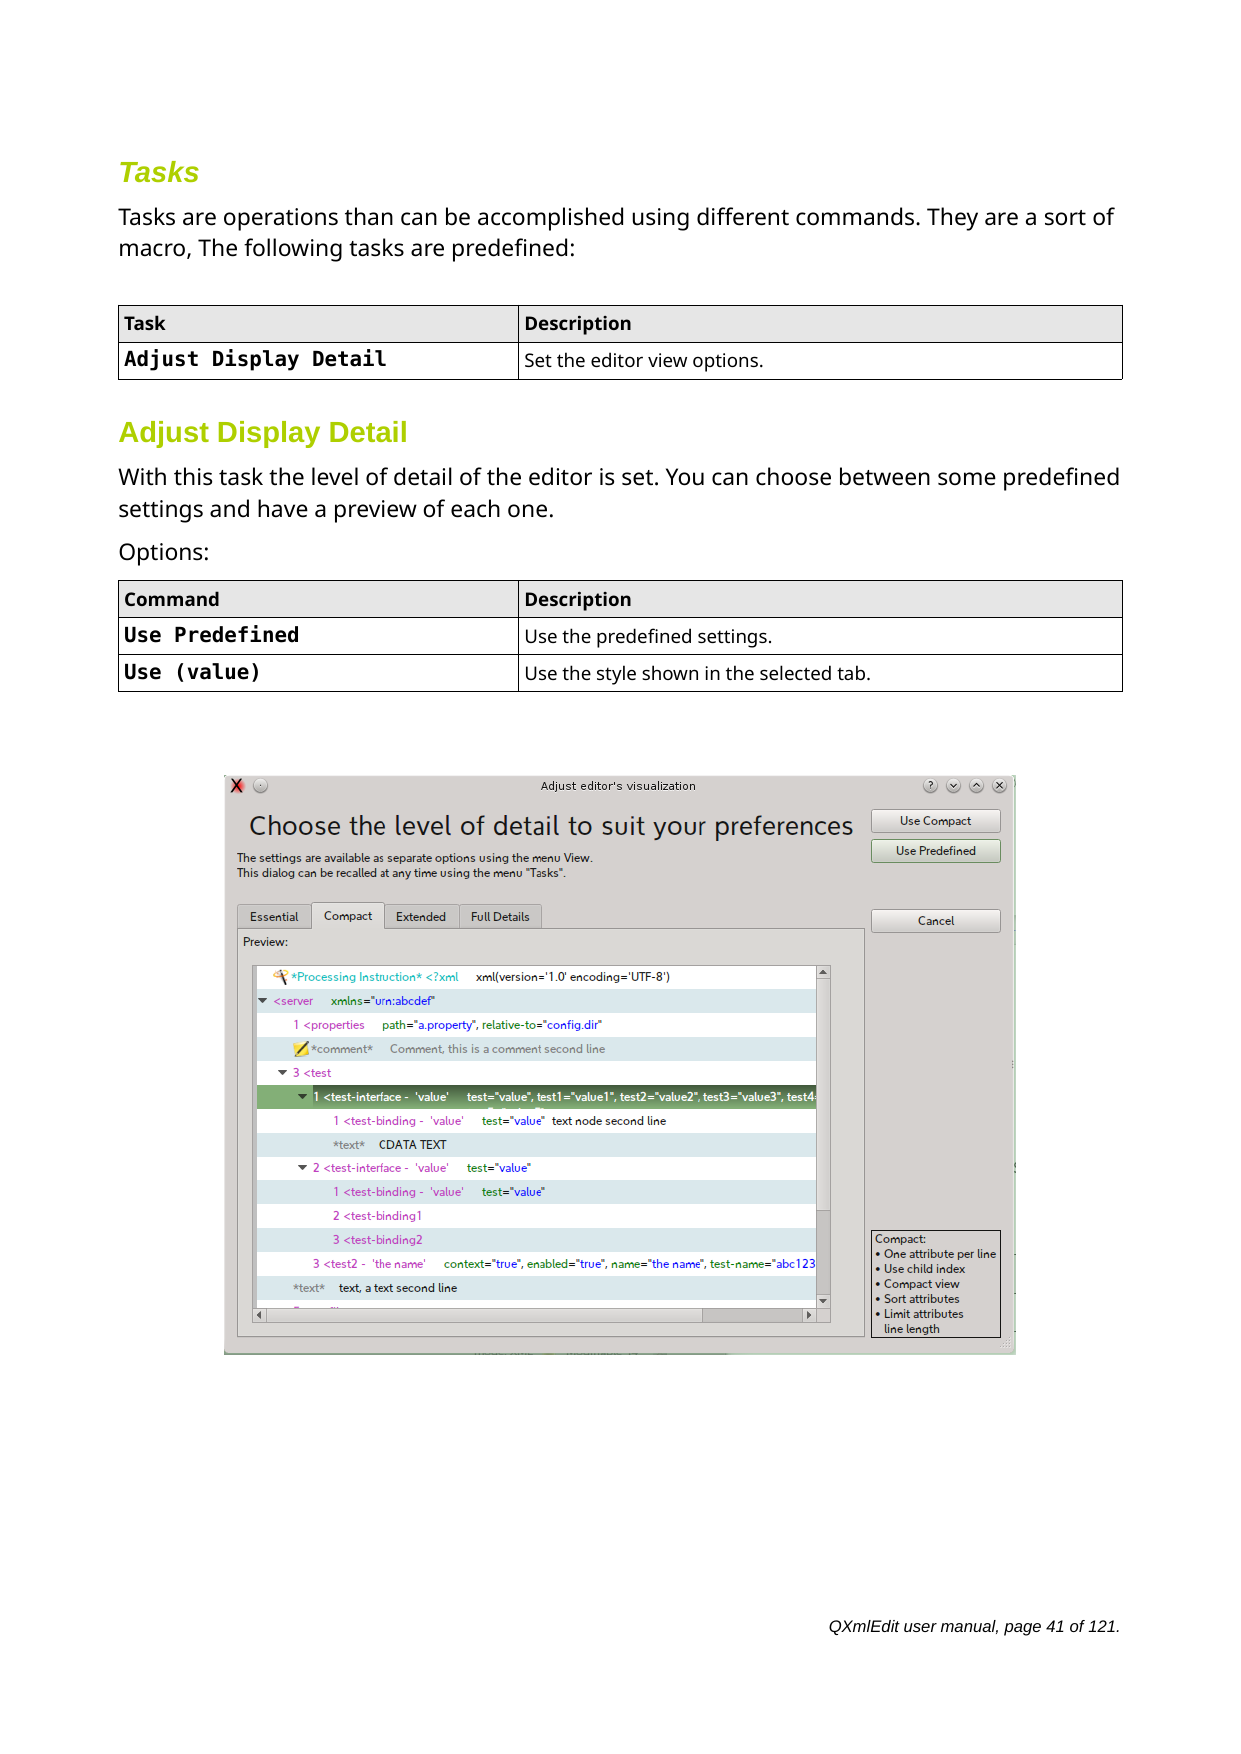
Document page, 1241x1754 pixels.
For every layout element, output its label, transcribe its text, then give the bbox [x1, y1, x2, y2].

table_cell Use Predefined [119, 618, 518, 654]
table_cell Set the editor view options. [519, 343, 1122, 379]
table_header Description [519, 581, 1122, 617]
table_cell Use the predefined settings. [519, 618, 1122, 654]
picture [224, 775, 1016, 1355]
table_cell Use (value) [119, 655, 518, 691]
text Options: [118, 536, 1122, 568]
subtitle Tasks [118, 155, 1122, 188]
text With this task the level of detail of the editor is set. You can choose between some predefined settings and have a preview of each one. [118, 461, 1122, 524]
table_cell Use the style shown in the selected tab. [519, 655, 1122, 691]
table_header Task [119, 306, 518, 342]
table_cell Adjust Display Detail [119, 343, 518, 379]
table_header Description [519, 306, 1122, 342]
table_header Command [119, 581, 518, 617]
subtitle Adjust Display Detail [118, 415, 1122, 449]
text Tasks are operations than can be accomplished using different commands. They are a sort of macro, The following tasks are predefined: [118, 201, 1122, 263]
